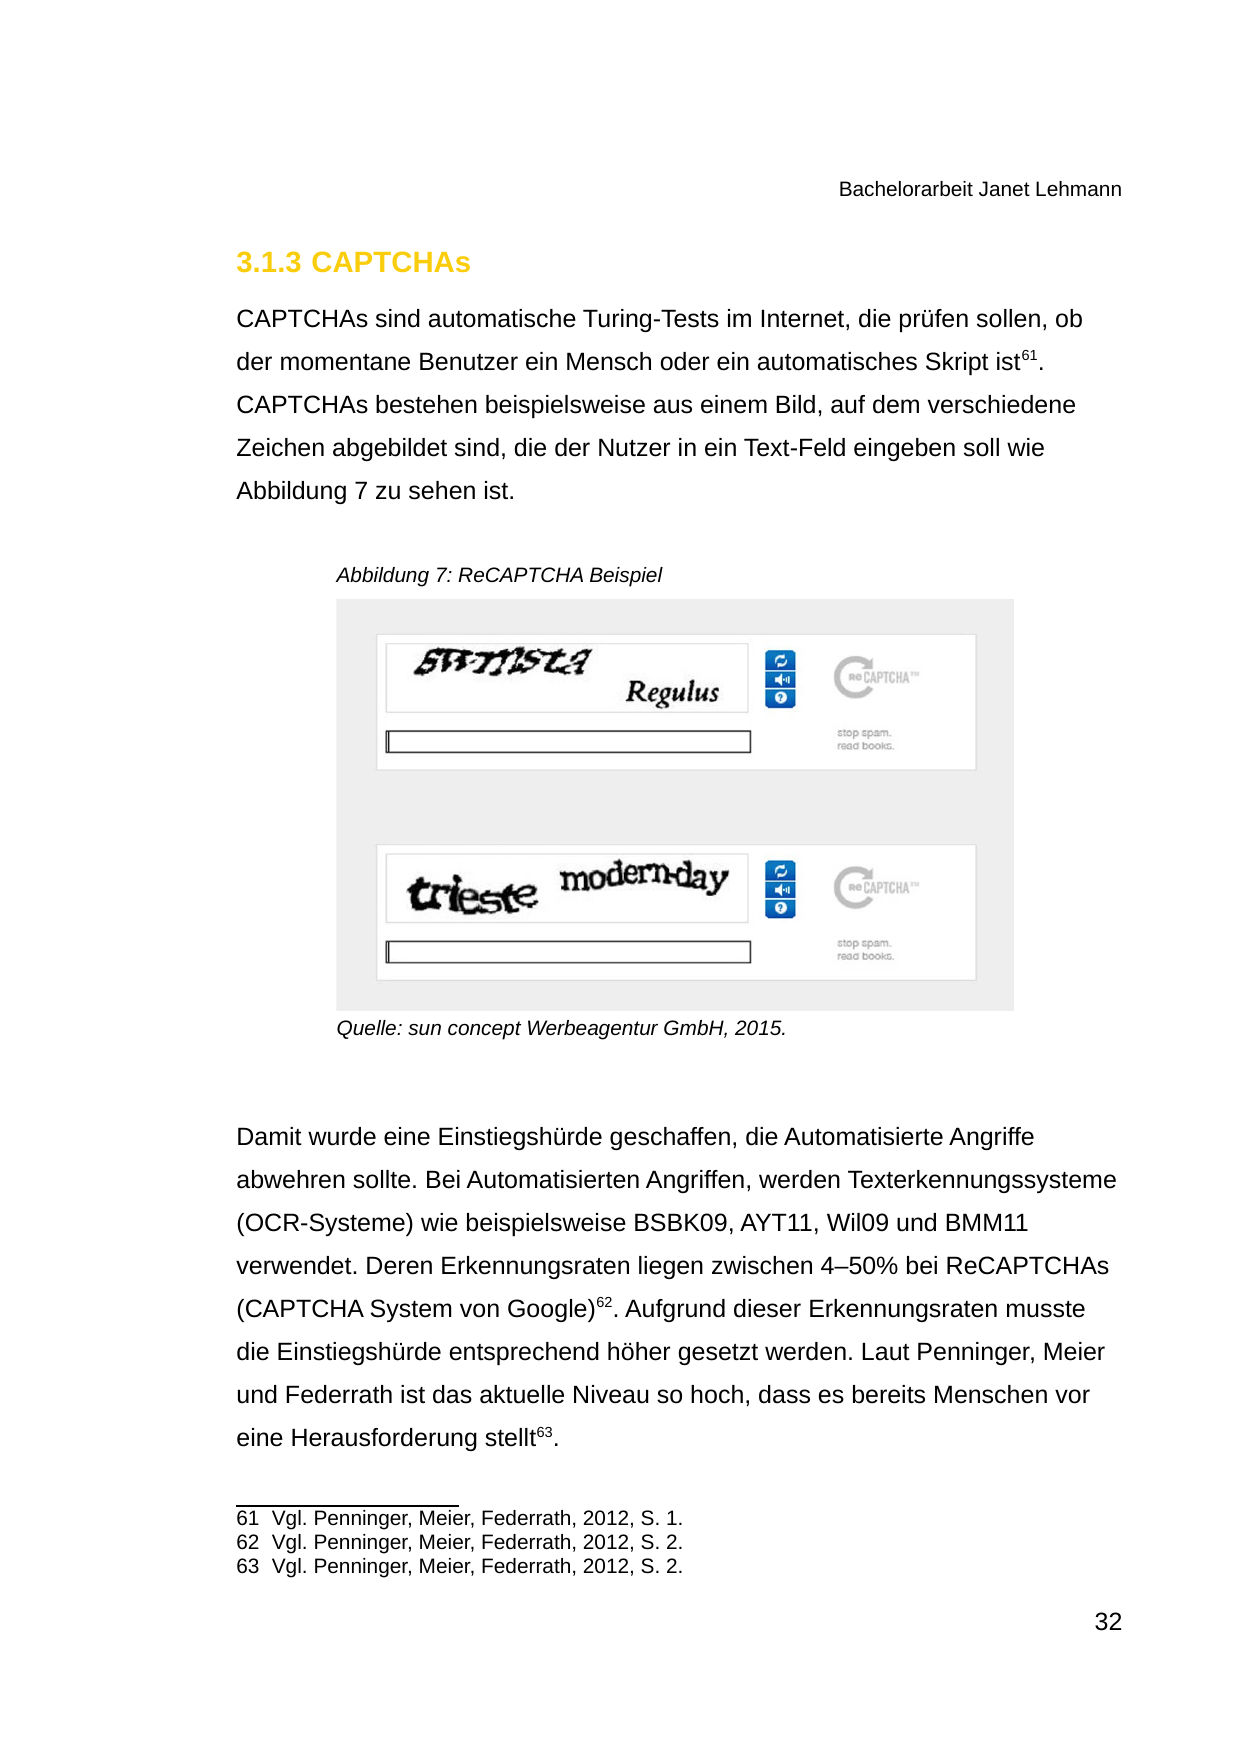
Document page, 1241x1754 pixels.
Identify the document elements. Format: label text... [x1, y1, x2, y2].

text Vgl. Penninger, Meier, Federrath, 2012, S. 2. [236, 1530, 1122, 1554]
text Damit wurde eine Einstiegshürde geschaffen, die Automatisierte Angriffe abwehren sollte. Bei Automatisierten Angriffen, werden Texterkennungssysteme (OCR-Systeme) wie beispielsweise BSBK09, AYT11, Wil09 und BMM11 verwendet. Deren Erkennungsraten liegen zwischen 4–50% bei ReCAPTCHAs (CAPTCHA System von Google). Aufgrund dieser Erkennungsraten musste die Einstiegshürde entsprechend höher gesetzt werden. Laut Penninger, Meier und Federrath ist das aktuelle Niveau so hoch, dass es bereits Menschen vor eine Herausforderung stellt. [236, 1122, 1122, 1452]
picture [336, 599, 1014, 1011]
text Vgl. Penninger, Meier, Federrath, 2012, S. 2. [236, 1554, 1122, 1578]
text Vgl. Penninger, Meier, Federrath, 2012, S. 1. [236, 1506, 1122, 1530]
text CAPTCHAs sind automatische Turing-Tests im Internet, die prüfen sollen, ob der momentane Benutzer ein Mensch oder ein automatisches Skript ist. CAPTCHAs bestehen beispielsweise aus einem Bild, auf dem verschiedene Zeichen abgebildet sind, die der Nutzer in ein Text-Feld eingeben soll wie Abbildung 7 zu sehen ist. [236, 304, 1122, 505]
text Quelle: sun concept Werbeagentur GmbH, 2015. [336, 1011, 1014, 1039]
text Abbildung 7: ReCAPTCHA Beispiel [336, 563, 1014, 599]
subtitle CAPTCHAs [236, 245, 1122, 279]
